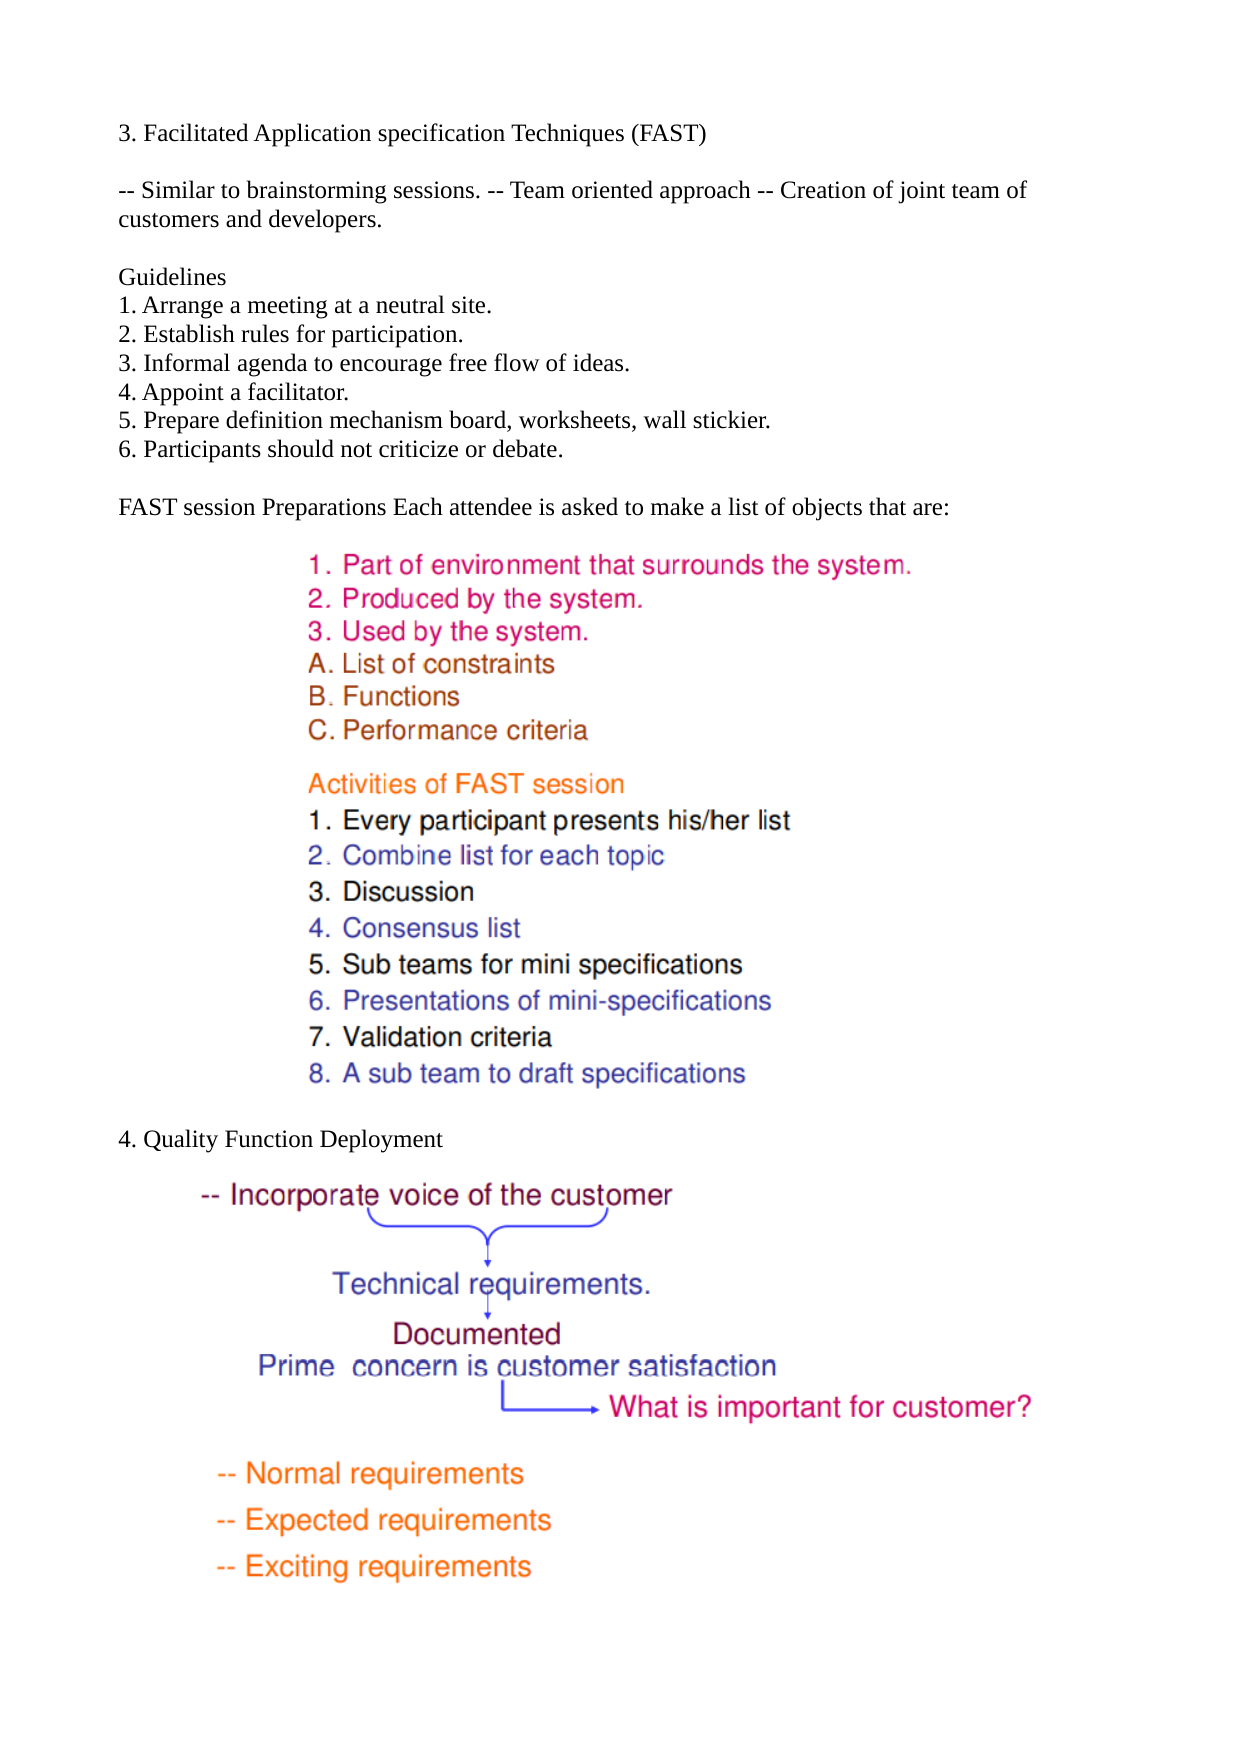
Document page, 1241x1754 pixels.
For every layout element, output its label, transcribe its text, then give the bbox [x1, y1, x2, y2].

picture [193, 1181, 1047, 1599]
text 3. Facilitated Application specification Techniques (FAST) [118, 118, 1122, 147]
text 3. Informal agenda to encourage free flow of ideas. [118, 348, 1122, 377]
picture [294, 549, 946, 1095]
text 2. Establish rules for participation. [118, 319, 1122, 348]
text 1. Arrange a meeting at a neutral site. [118, 291, 1122, 319]
text FAST session Preparations Each attendee is asked to make a list of objects that are: [118, 492, 1122, 521]
text 4. Quality Function Deployment [118, 1124, 1122, 1153]
text 5. Prepare definition mechanism board, worksheets, wall stickier. [118, 406, 1122, 434]
text 6. Participants should not criticize or debate. [118, 434, 1122, 463]
text -- Similar to brainstorming sessions. -- Team oriented approach -- Creation of joint team of customers and developers. [118, 176, 1122, 233]
text 4. Appoint a facilitator. [118, 377, 1122, 406]
text Guidelines [118, 262, 1122, 291]
